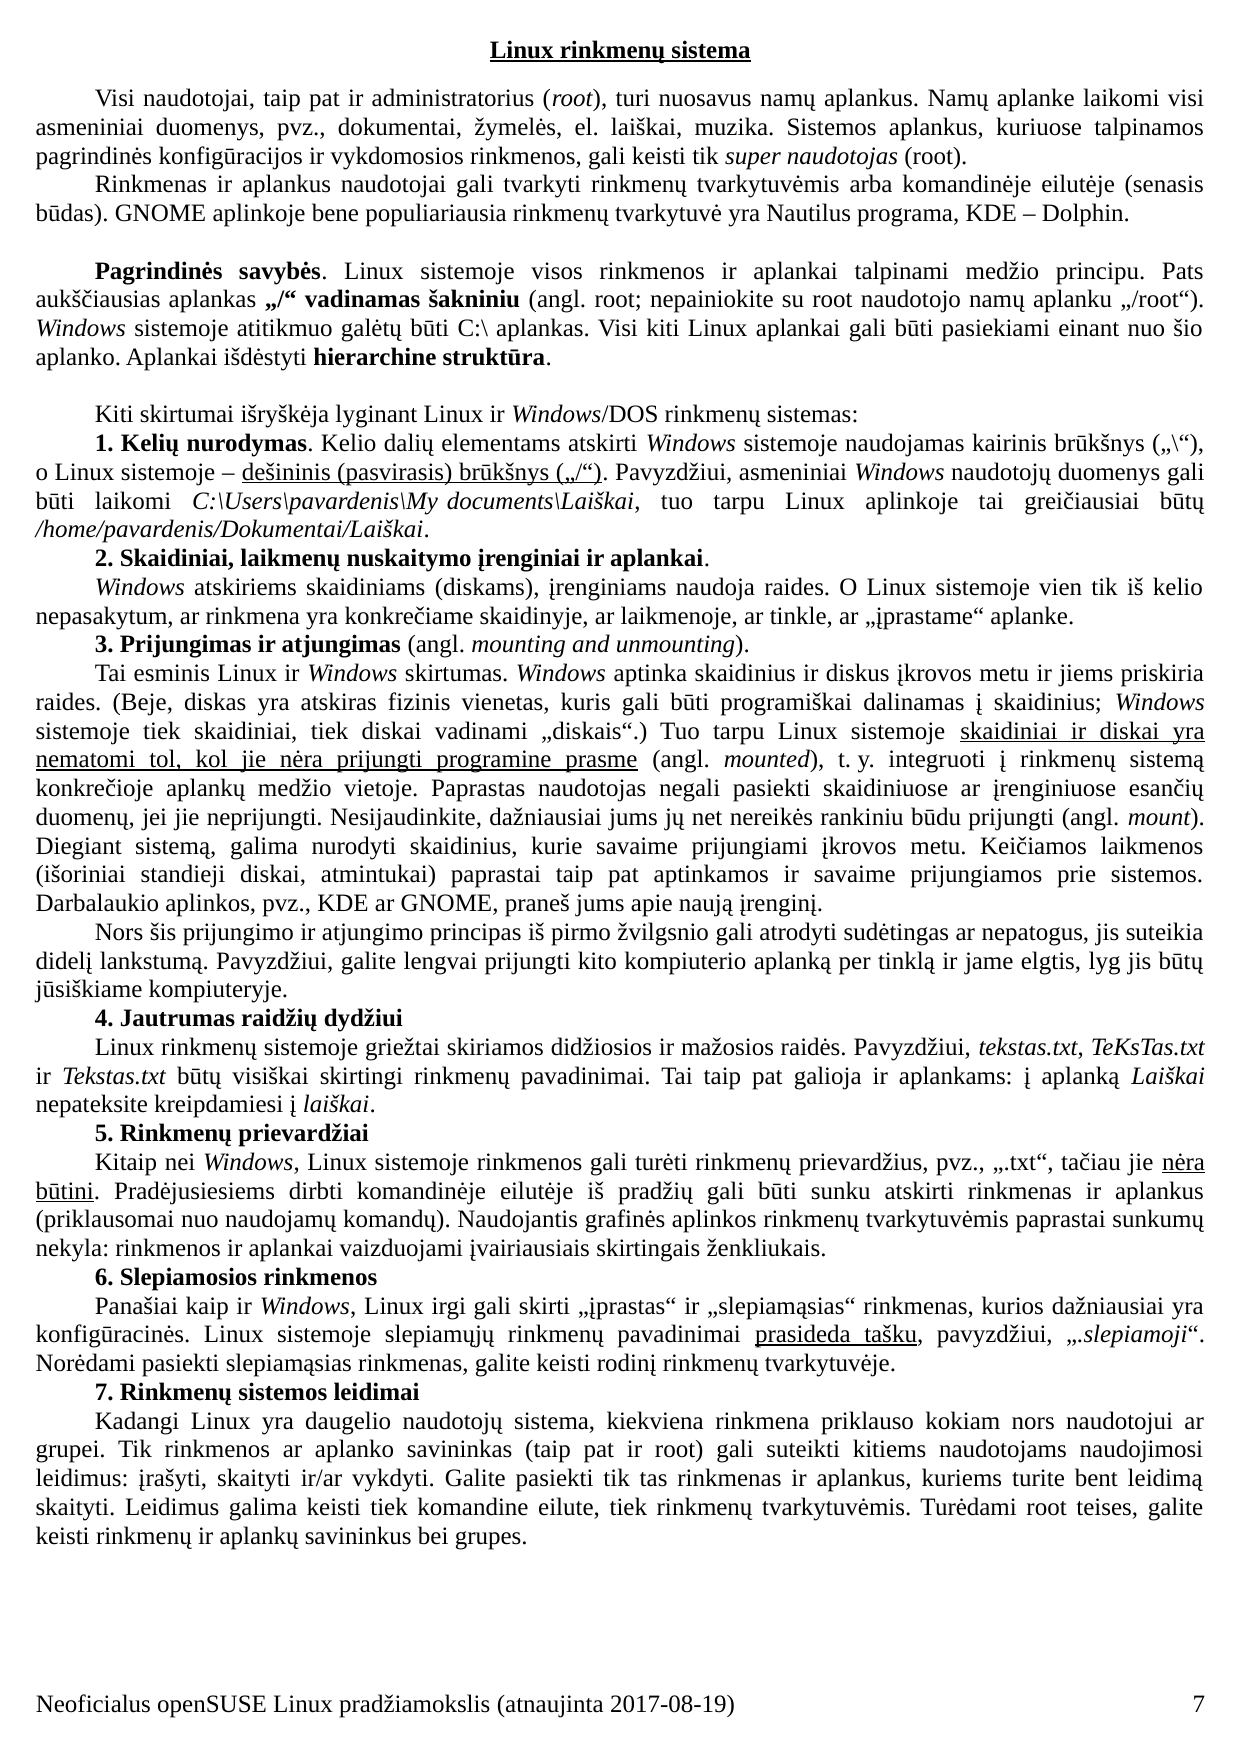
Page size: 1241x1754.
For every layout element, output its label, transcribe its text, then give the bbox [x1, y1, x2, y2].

text Panašiai kaip ir Windows, Linux irgi gali skirti „įprastas“ ir „slepiamąsias“ rinkmenas, kurios dažniausiai yra konfigūracinės. Linux sistemoje slepiamųjų rinkmenų pavadinimai prasideda tašku, pavyzdžiui, „.slepiamoji“. Norėdami pasiekti slepiamąsias rinkmenas, galite keisti rodinį rinkmenų tvarkytuvėje. [35, 1291, 1205, 1377]
text 2. Skaidiniai, laikmenų nuskaitymo įrenginiai ir aplankai. [35, 543, 1205, 572]
text 3. Prijungimas ir atjungimas (angl. mounting and unmounting). [35, 629, 1205, 658]
text 7. Rinkmenų sistemos leidimai [35, 1377, 1205, 1406]
text Kadangi Linux yra daugelio naudotojų sistema, kiekviena rinkmena priklauso kokiam nors naudotojui ar grupei. Tik rinkmenos ar aplanko savininkas (taip pat ir root) gali suteikti kitiems naudotojams naudojimosi leidimus: įrašyti, skaityti ir/ar vykdyti. Galite pasiekti tik tas rinkmenas ir aplankus, kuriems turite bent leidimą skaityti. Leidimus galima keisti tiek komandine eilute, tiek rinkmenų tvarkytuvėmis. Turėdami root teises, galite keisti rinkmenų ir aplankų savininkus bei grupes. [35, 1406, 1205, 1549]
text 6. Slepiamosios rinkmenos [35, 1262, 1205, 1291]
text 5. Rinkmenų prievardžiai [35, 1118, 1205, 1147]
text Windows atskiriems skaidiniams (diskams), įrenginiams naudoja raides. O Linux sistemoje vien tik iš kelio nepasakytum, ar rinkmena yra konkrečiame skaidinyje, ar laikmenoje, ar tinkle, ar „įprastame“ aplanke. [35, 572, 1205, 629]
text Kitaip nei Windows, Linux sistemoje rinkmenos gali turėti rinkmenų prievardžius, pvz., „.txt“, tačiau jie nėra būtini. Pradėjusiesiems dirbti komandinėje eilutėje iš pradžių gali būti sunku atskirti rinkmenas ir aplankus (priklausomai nuo naudojamų komandų). Naudojantis grafinės aplinkos rinkmenų tvarkytuvėmis paprastai sunkumų nekyla: rinkmenos ir aplankai vaizduojami įvairiausiais skirtingais ženkliukais. [35, 1147, 1205, 1262]
text 1. Kelių nurodymas. Kelio dalių elementams atskirti Windows sistemoje naudojamas kairinis brūkšnys („\“), o Linux sistemoje – dešininis (pasvirasis) brūkšnys („/“). Pavyzdžiui, asmeniniai Windows naudotojų duomenys gali būti laikomi C:\Users\pavardenis\My documents\Laiškai, tuo tarpu Linux aplinkoje tai greičiausiai būtų /home/pavardenis/Dokumentai/Laiškai. [35, 428, 1205, 543]
text Linux rinkmenų sistemoje griežtai skiriamos didžiosios ir mažosios raidės. Pavyzdžiui, tekstas.txt, TeKsTas.txt ir Tekstas.txt būtų visiškai skirtingi rinkmenų pavadinimai. Tai taip pat galioja ir aplankams: į aplanką Laiškai nepateksite kreipdamiesi į laiškai. [35, 1032, 1205, 1118]
text Visi naudotojai, taip pat ir administratorius (root), turi nuosavus namų aplankus. Namų aplanke laikomi visi asmeniniai duomenys, pvz., dokumentai, žymelės, el. laiškai, muzika. Sistemos aplankus, kuriuose talpinamos pagrindinės konfigūracijos ir vykdomosios rinkmenos, gali keisti tik super naudotojas (root). [35, 83, 1205, 169]
text Linux rinkmenų sistema [35, 35, 1205, 64]
text 4. Jautrumas raidžių dydžiui [35, 1003, 1205, 1032]
text Rinkmenas ir aplankus naudotojai gali tvarkyti rinkmenų tvarkytuvėmis arba komandinėje eilutėje (senasis būdas). GNOME aplinkoje bene populiariausia rinkmenų tvarkytuvė yra Nautilus programa, KDE – Dolphin. [35, 169, 1205, 227]
text Kiti skirtumai išryškėja lyginant Linux ir Windows/DOS rinkmenų sistemas: [35, 399, 1205, 428]
text Nors šis prijungimo ir atjungimo principas iš pirmo žvilgsnio gali atrodyti sudėtingas ar nepatogus, jis suteikia didelį lankstumą. Pavyzdžiui, galite lengvai prijungti kito kompiuterio aplanką per tinklą ir jame elgtis, lyg jis būtų jūsiškiame kompiuteryje. [35, 917, 1205, 1003]
text Pagrindinės savybės. Linux sistemoje visos rinkmenos ir aplankai talpinami medžio principu. Pats aukščiausias aplankas „/“ vadinamas šakniniu (angl. root; nepainiokite su root naudotojo namų aplanku „/root“). Windows sistemoje atitikmuo galėtų būti C:\ aplankas. Visi kiti Linux aplankai gali būti pasiekiami einant nuo šio aplanko. Aplankai išdėstyti hierarchine struktūra. [35, 256, 1205, 371]
text Tai esminis Linux ir Windows skirtumas. Windows aptinka skaidinius ir diskus įkrovos metu ir jiems priskiria raides. (Beje, diskas yra atskiras fizinis vienetas, kuris gali būti programiškai dalinamas į skaidinius; Windows sistemoje tiek skaidiniai, tiek diskai vadinami „diskais“.) Tuo tarpu Linux sistemoje skaidiniai ir diskai yra nematomi tol, kol jie nėra prijungti programine prasme (angl. mounted), t. y. integruoti į rinkmenų sistemą konkrečioje aplankų medžio vietoje. Paprastas naudotojas negali pasiekti skaidiniuose ar įrenginiuose esančių duomenų, jei jie neprijungti. Nesijaudinkite, dažniausiai jums jų net nereikės rankiniu būdu prijungti (angl. mount). Diegiant sistemą, galima nurodyti skaidinius, kurie savaime prijungiami įkrovos metu. Keičiamos laikmenos (išoriniai standieji diskai, atmintukai) paprastai taip pat aptinkamos ir savaime prijungiamos prie sistemos. Darbalaukio aplinkos, pvz., KDE ar GNOME, praneš jums apie naują įrenginį. [35, 658, 1205, 917]
